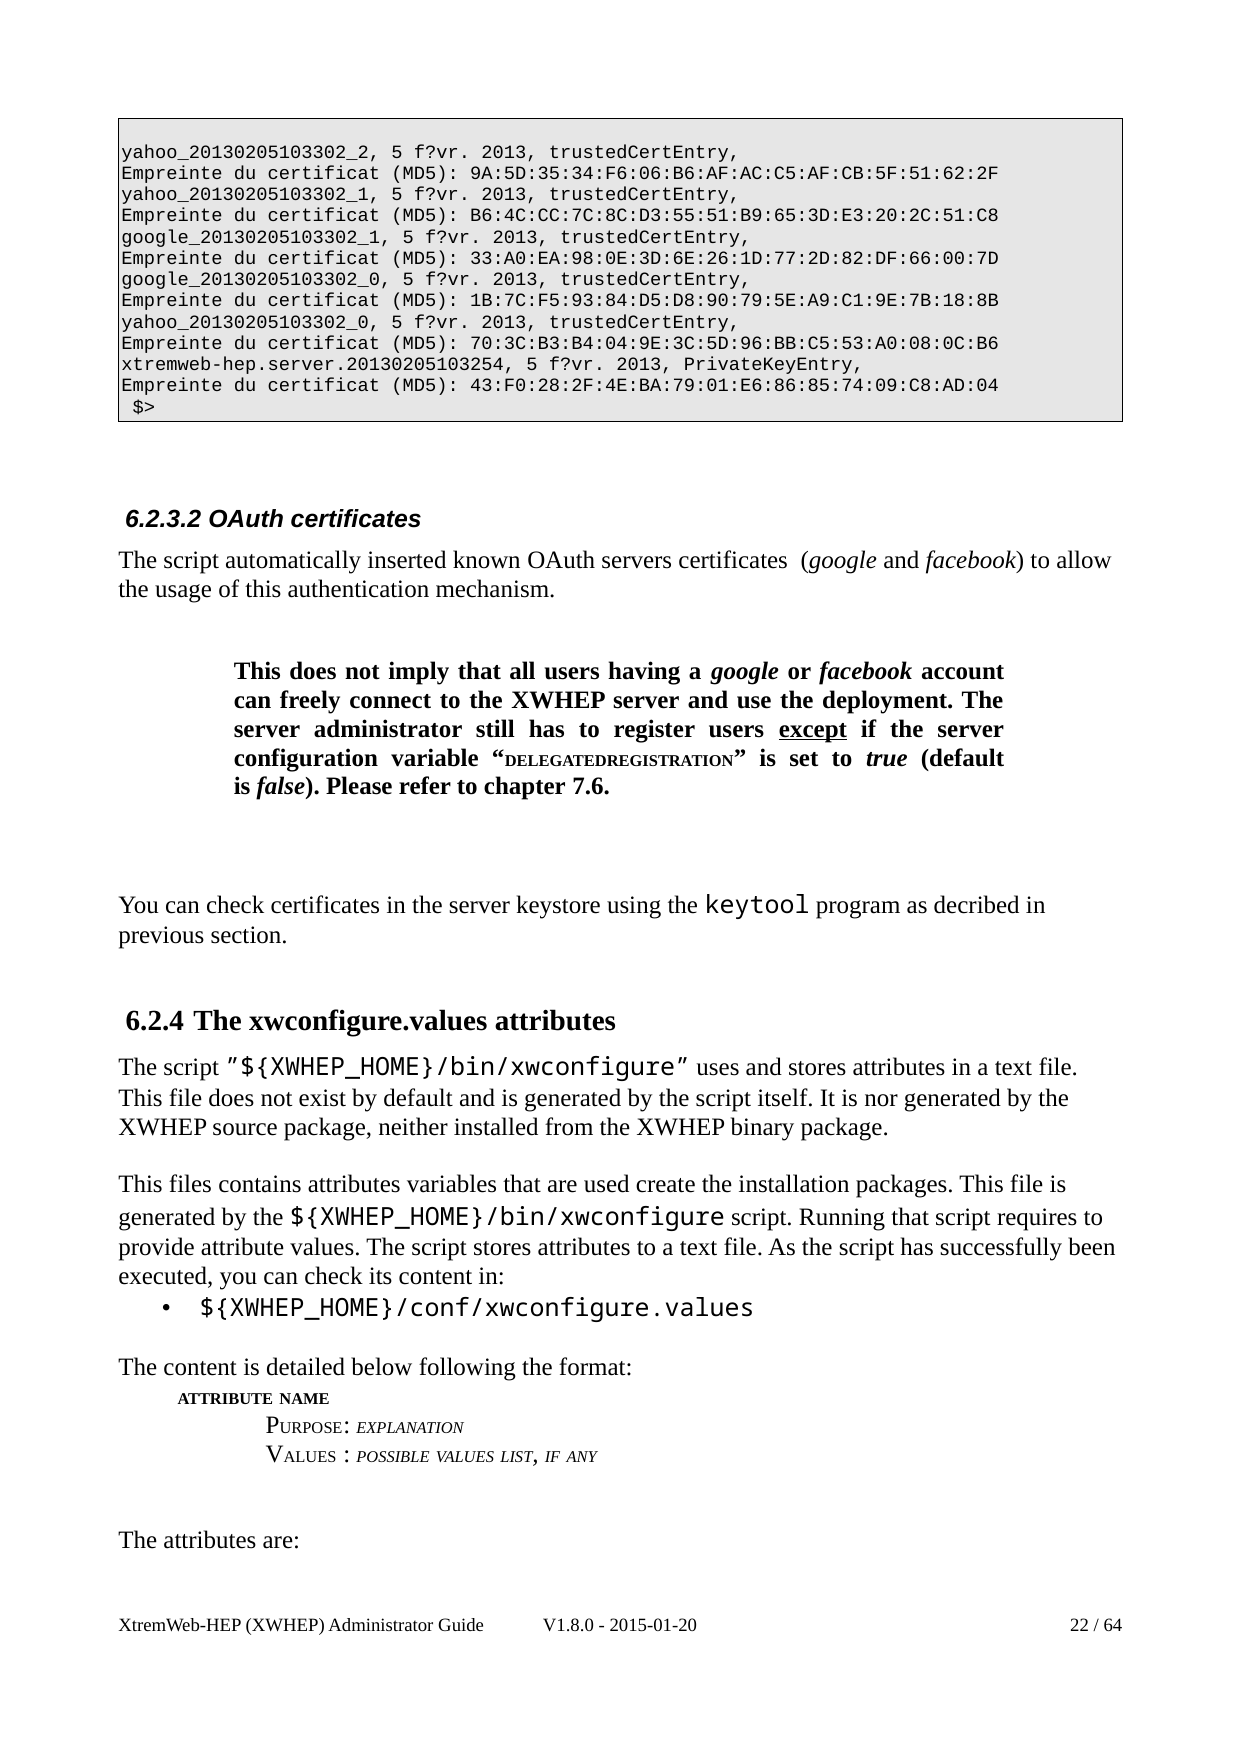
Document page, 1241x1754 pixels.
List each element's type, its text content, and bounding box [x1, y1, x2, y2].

text You can check certificates in the server keystore using the keytool program as decribed in previous section. [118, 886, 1122, 949]
text The script ”${XWHEP_HOME}/bin/xwconfigure” uses and stores attributes in a text file. This file does not exist by default and is generated by the script itself. It is nor generated by the XWHEP source package, neither installed from the XWHEP binary package. [118, 1049, 1122, 1141]
subtitle OAuth certificates [118, 504, 1122, 533]
text Empreinte du certificat (MD5): 70:3C:B3:B4:04:9E:3C:5D:96:BB:C5:53:A0:08:0C:B6 [119, 331, 1122, 352]
text This files contains attributes variables that are used create the installation packages. This file is generated by the ${XWHEP_HOME}/bin/xwconfigure script. Running that script requires to provide attribute values. The script stores attributes to a text file. As the script has successfully been executed, you can check its content in: [118, 1169, 1122, 1290]
text google_20130205103302_0, 5 f?vr. 2013, trustedCertEntry, [119, 267, 1122, 288]
list ${XWHEP_HOME}/conf/xwconfigure.values [162, 1290, 1122, 1324]
text Values : possible values list, if any [265, 1439, 1122, 1467]
text attribute name [177, 1381, 1122, 1410]
text Empreinte du certificat (MD5): 9A:5D:35:34:F6:06:B6:AF:AC:C5:AF:CB:5F:51:62:2F [119, 161, 1122, 182]
text The attributes are: [118, 1525, 1122, 1554]
text yahoo_20130205103302_0, 5 f?vr. 2013, trustedCertEntry, [119, 309, 1122, 331]
text This does not imply that all users having a google or facebook account can freely connect to the XWHEP server and use the deployment. The server administrator still has to register users except if the server configuration variable “delegatedregistration” is set to true (default is false). Please refer to chapter 7.6. [233, 656, 1004, 800]
text google_20130205103302_1, 5 f?vr. 2013, trustedCertEntry, [119, 224, 1122, 246]
text Empreinte du certificat (MD5): 1B:7C:F5:93:84:D5:D8:90:79:5E:A9:C1:9E:7B:18:8B [119, 288, 1122, 309]
text Empreinte du certificat (MD5): B6:4C:CC:7C:8C:D3:55:51:B9:65:3D:E3:20:2C:51:C8 [119, 203, 1122, 224]
text Empreinte du certificat (MD5): 33:A0:EA:98:0E:3D:6E:26:1D:77:2D:82:DF:66:00:7D [119, 246, 1122, 267]
text $> [119, 394, 1122, 421]
text yahoo_20130205103302_1, 5 f?vr. 2013, trustedCertEntry, [119, 182, 1122, 203]
subtitle The xwconfigure.values attributes [118, 1003, 1122, 1037]
text The script automatically inserted known OAuth servers certificates (google and facebook) to allow the usage of this authentication mechanism. [118, 545, 1122, 603]
text xtremweb-hep.server.20130205103254, 5 f?vr. 2013, PrivateKeyEntry, [119, 352, 1122, 373]
text Empreinte du certificat (MD5): 43:F0:28:2F:4E:BA:79:01:E6:86:85:74:09:C8:AD:04 [119, 373, 1122, 394]
text The content is detailed below following the format: [118, 1352, 1122, 1381]
text Purpose : explanation [265, 1410, 1122, 1439]
text yahoo_20130205103302_2, 5 f?vr. 2013, trustedCertEntry, [119, 139, 1122, 161]
